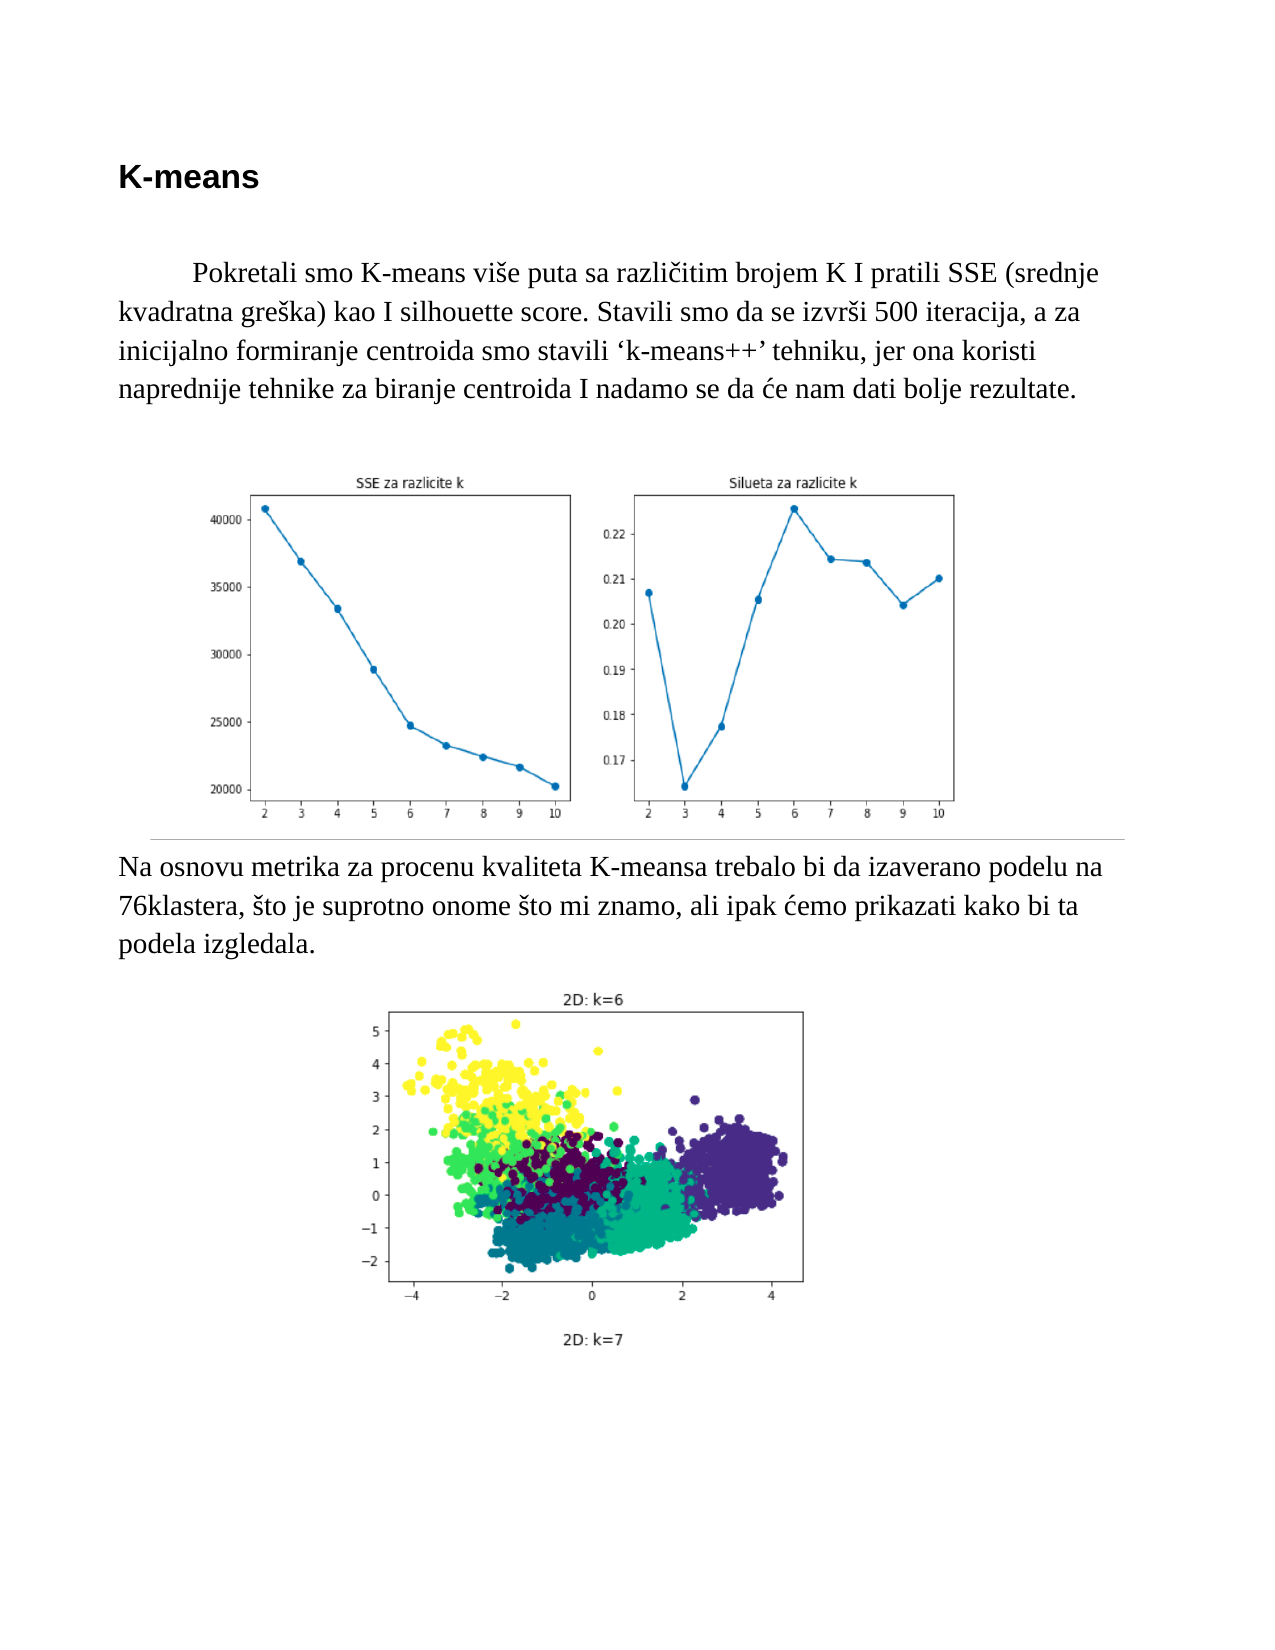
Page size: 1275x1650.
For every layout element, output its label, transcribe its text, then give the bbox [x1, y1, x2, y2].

subtitle K-means [118, 118, 1157, 195]
text Pokretali smo K-means više puta sa različitim brojem K I pratili SSE (srednje kvadratna greška) kao I silhouette score. Stavili smo da se izvrši 500 iteracija, a za inicijalno formiranje centroida smo stavili ‘k-means++’ tehniku, jer ona koristi naprednije tehnike za biranje centroida I nadamo se da će nam dati bolje rezultate. [118, 256, 1157, 443]
picture [150, 462, 1125, 845]
text Na osnovu metrika za procenu kvaliteta K-meansa trebalo bi da izaverano podelu na 76klastera, što je suprotno onome što mi znamo, ali ipak ćemo prikazati kako bi ta podela izgledala. [118, 463, 1157, 960]
picture [270, 971, 574, 1347]
